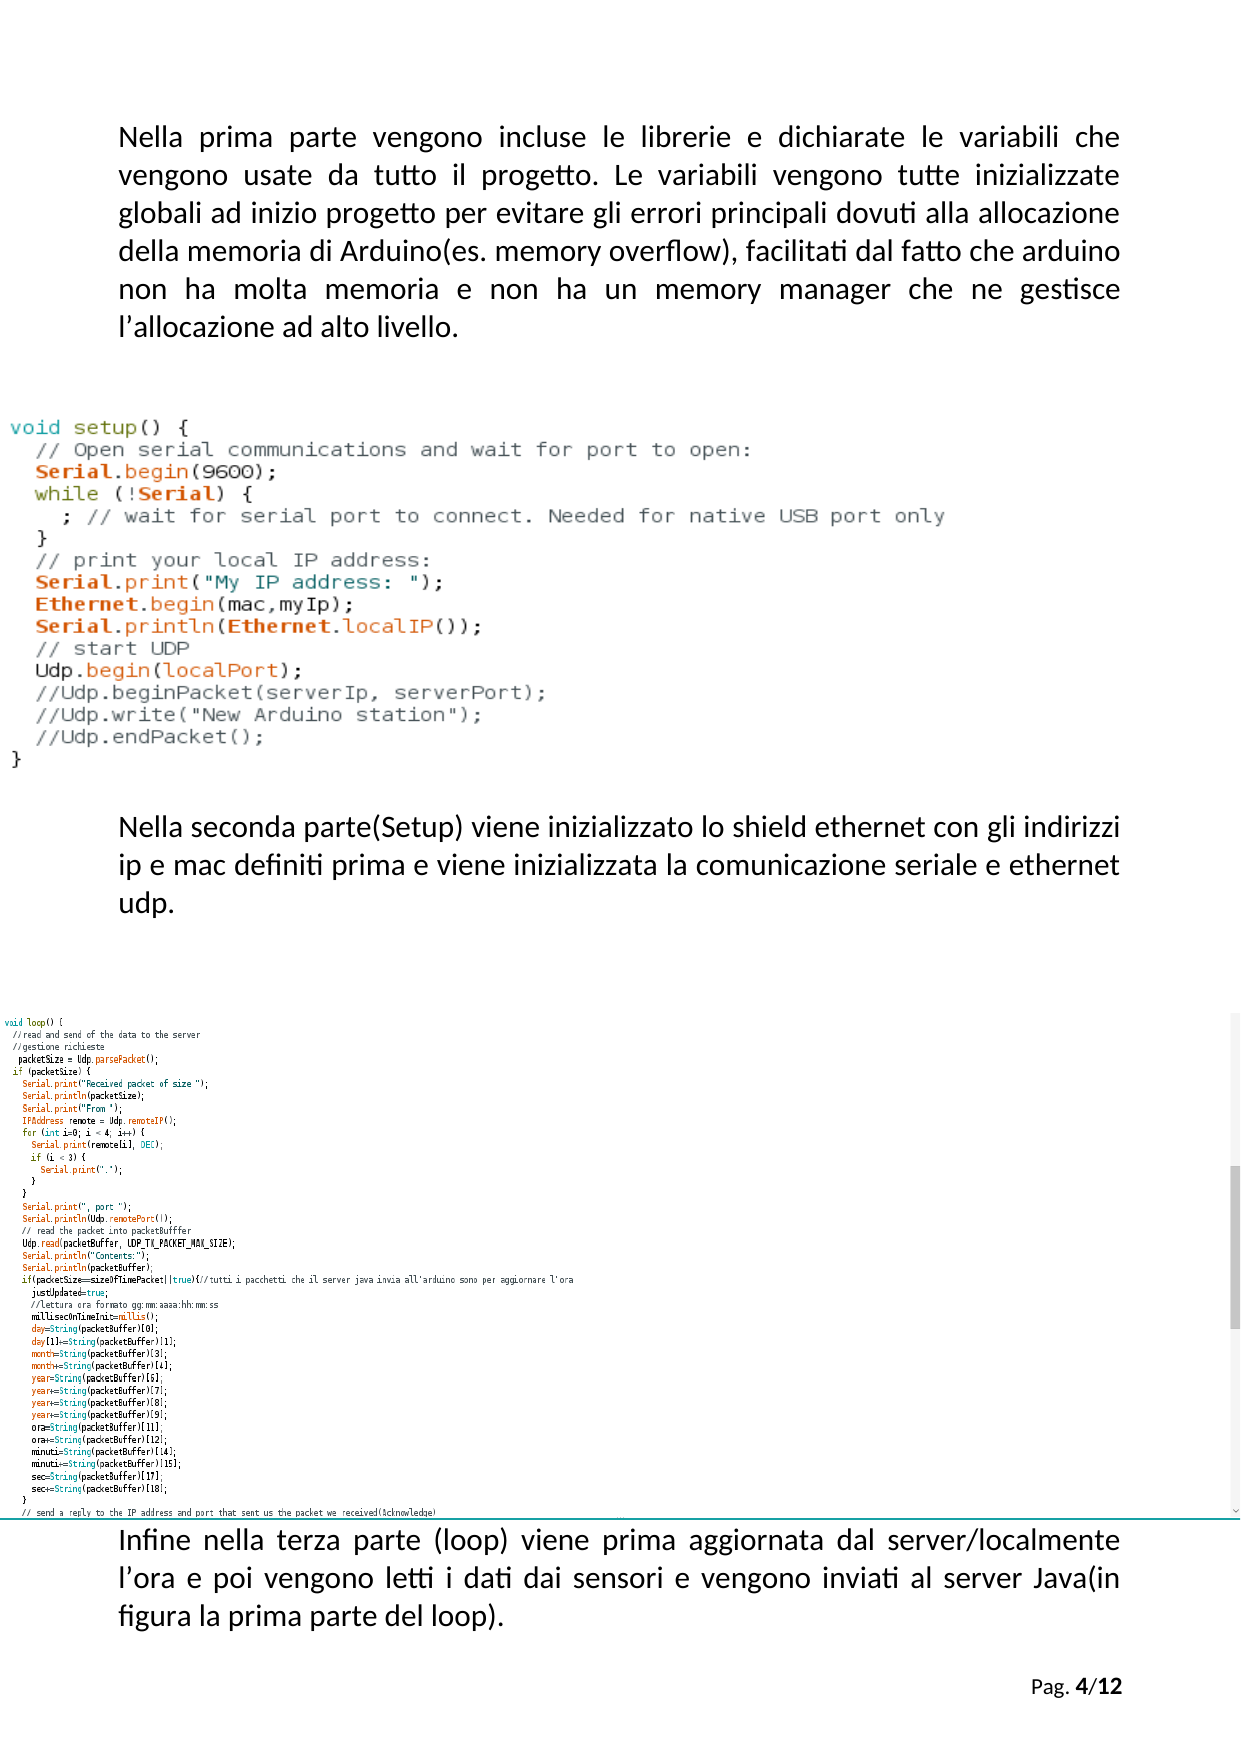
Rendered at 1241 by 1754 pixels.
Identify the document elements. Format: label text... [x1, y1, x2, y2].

picture [0, 403, 1241, 807]
text Infine nella terza parte (loop) viene prima aggiornata dal server/localmente l’ora e poi vengono letti i dati dai sensori e vengono inviati al server Java(in figura la prima parte del loop). [118, 1520, 1122, 1634]
picture [0, 1013, 1241, 1520]
text [118, 1005, 1122, 1013]
text Nella seconda parte(Setup) viene inizializzato lo shield ethernet con gli indirizzi ip e mac definiti prima e viene inizializzata la comunicazione seriale e ethernet udp. [118, 807, 1122, 921]
text Nella prima parte vengono incluse le librerie e dichiarate le variabili che vengono usate da tutto il progetto. Le variabili vengono tutte inizializzate globali ad inizio progetto per evitare gli errori principali dovuti alla allocazione della memoria di Arduino(es. memory overflow), facilitati dal fatto che arduino non ha molta memoria e non ha un memory manager che ne gestisce l’allocazione ad alto livello. [118, 117, 1122, 345]
